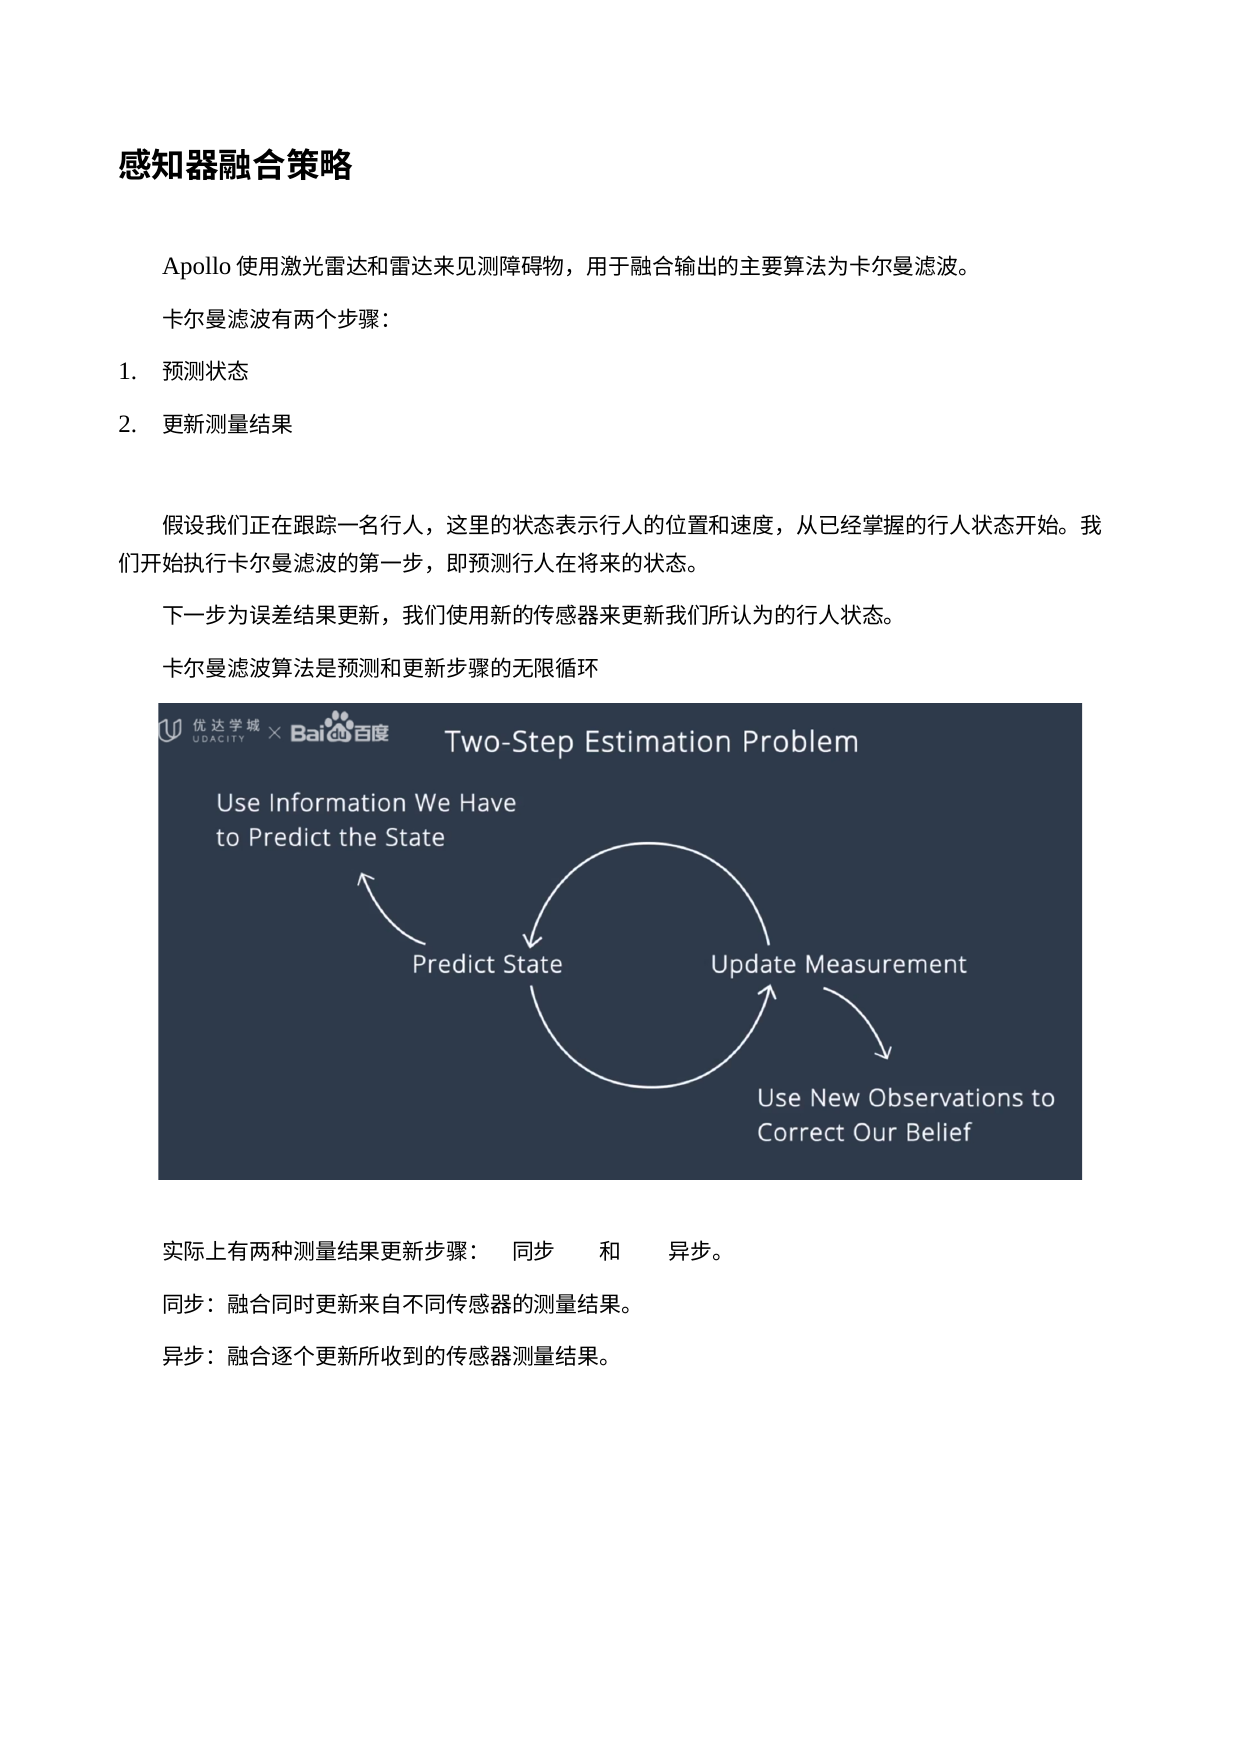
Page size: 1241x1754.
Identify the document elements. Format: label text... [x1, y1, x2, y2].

picture [158, 703, 1083, 1180]
text 同步：融合同时更新来自不同传感器的测量结果。 [118, 1287, 1122, 1318]
text 实际上有两种测量结果更新步骤： 同步 和 异步。 [118, 1234, 1122, 1266]
text 下一步为误差结果更新，我们使用新的传感器来更新我们所认为的行人状态。 [118, 598, 1122, 630]
text 1. 预测状态 [118, 354, 1122, 386]
subtitle 感知器融合策略 [118, 139, 1122, 187]
text 卡尔曼滤波有两个步骤： [118, 302, 1122, 333]
text 2. 更新测量结果 [118, 407, 1122, 438]
text 假设我们正在跟踪一名行人，这里的状态表示行人的位置和速度，从已经掌握的行人状态开始。我们开始执行卡尔曼滤波的第一步，即预测行人在将来的状态。 [118, 508, 1122, 578]
text Apollo使用激光雷达和雷达来见测障碍物，用于融合输出的主要算法为卡尔曼滤波。 [118, 249, 1122, 281]
text 异步：融合逐个更新所收到的传感器测量结果。 [118, 1339, 1122, 1371]
text 卡尔曼滤波算法是预测和更新步骤的无限循环 [118, 651, 1122, 683]
